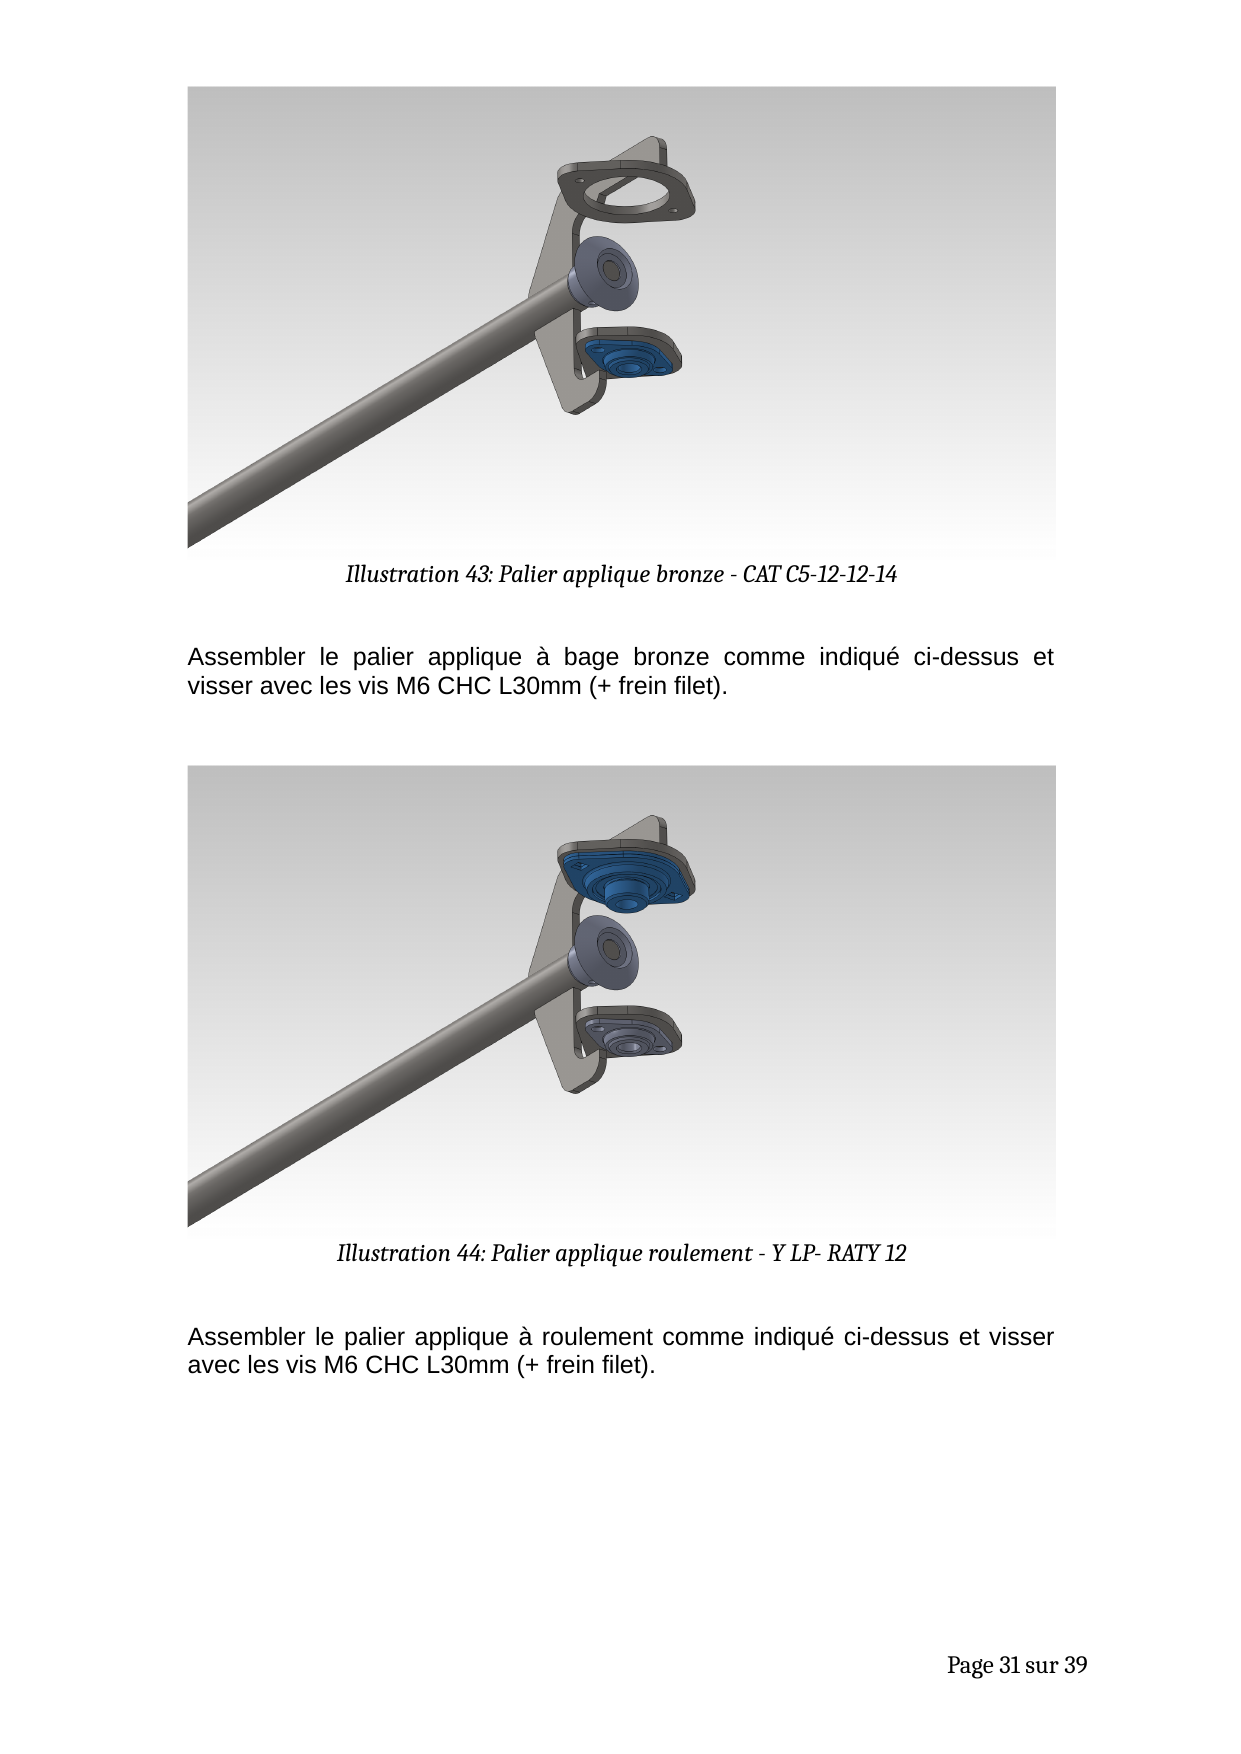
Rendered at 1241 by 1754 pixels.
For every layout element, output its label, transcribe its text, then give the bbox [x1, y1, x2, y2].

text Assembler le palier applique à roulement comme indiqué ci-dessus et visser avec les vis M6 CHC L30mm (+ frein filet). [187, 1321, 1056, 1379]
picture [187, 765, 1056, 1239]
text Illustration 43: Palier applique bronze - CAT C5-12-12-14 [187, 560, 1056, 588]
picture [187, 86, 1056, 560]
text Illustration 44: Palier applique roulement - Y LP- RATY 12 [187, 1239, 1056, 1268]
text Assembler le palier applique à bage bronze comme indiqué ci-dessus et visser avec les vis M6 CHC L30mm (+ frein filet). [187, 642, 1056, 699]
